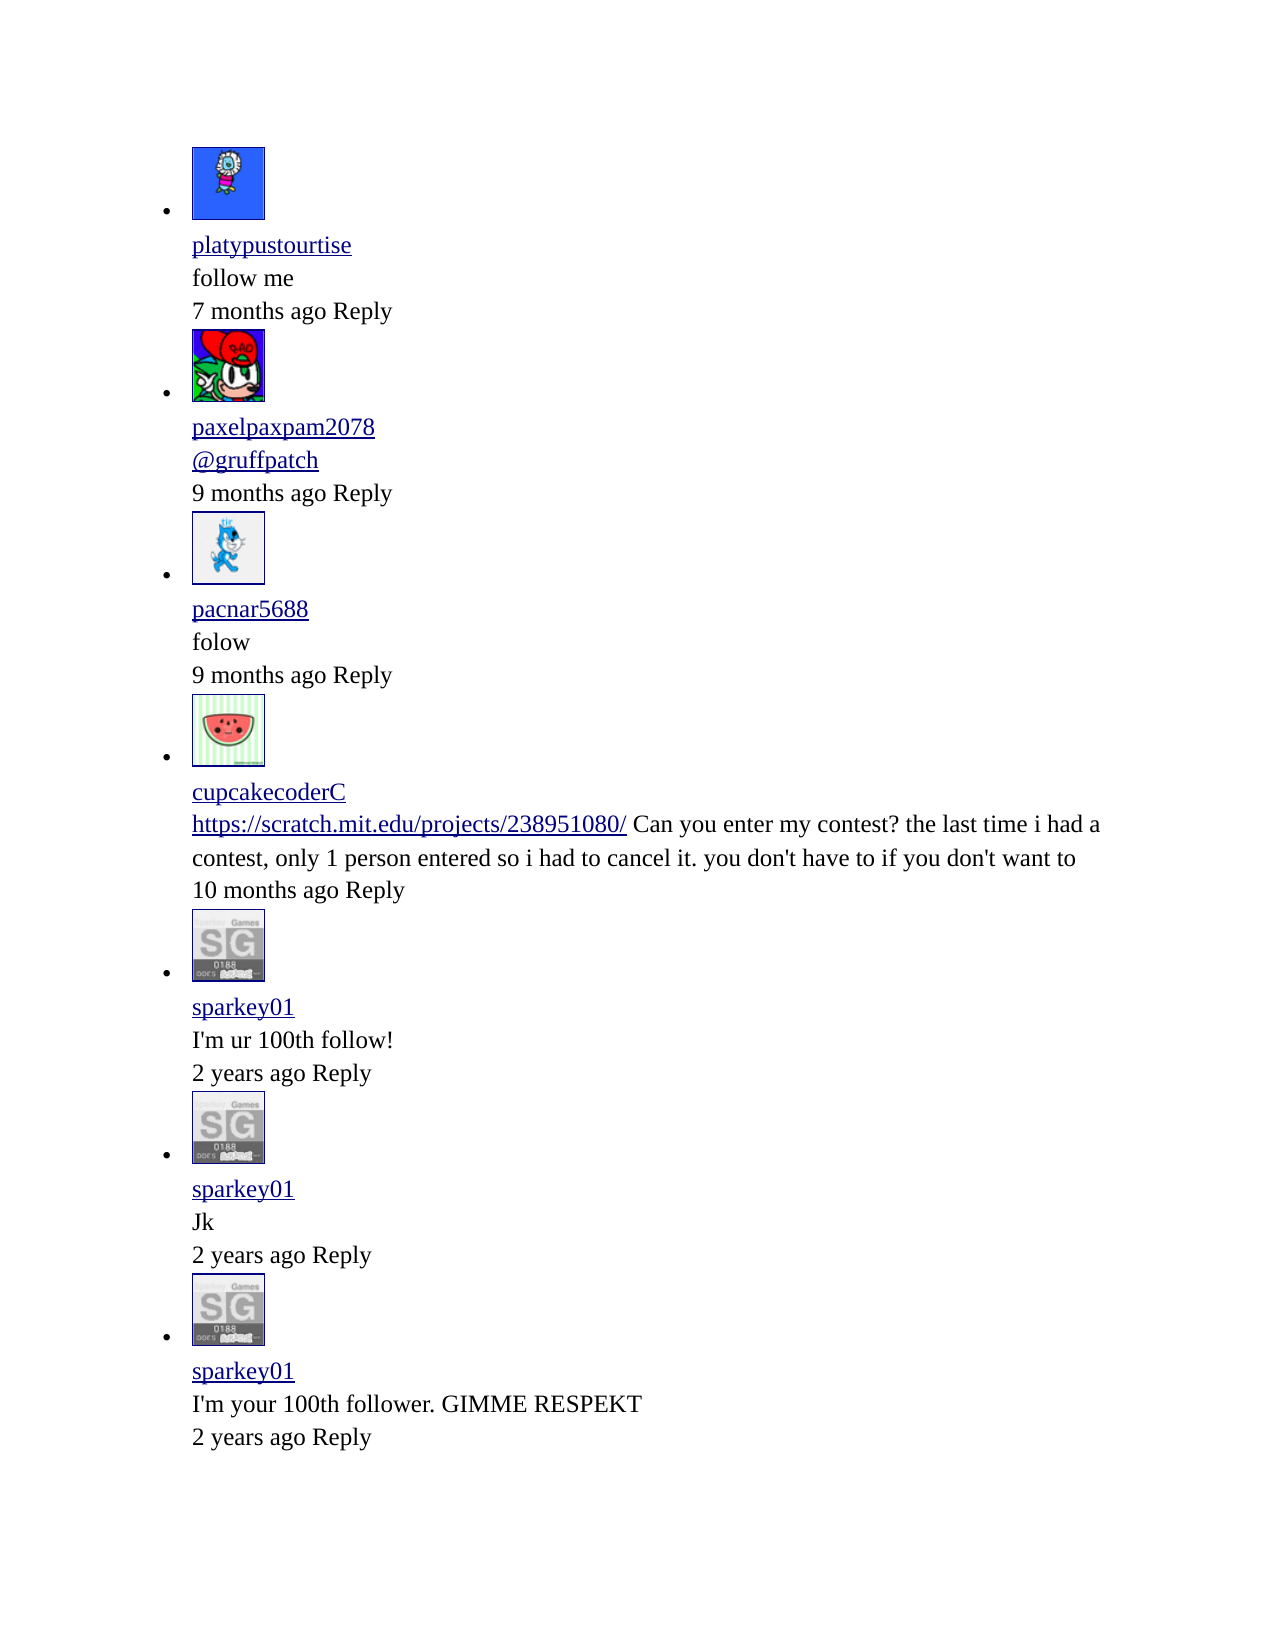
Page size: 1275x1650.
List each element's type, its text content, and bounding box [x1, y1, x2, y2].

list sparkey01 [162, 992, 1157, 1021]
list sparkey01 [162, 1356, 1157, 1385]
list 2 years ago Reply [162, 1058, 1157, 1087]
picture [193, 331, 264, 401]
list I'm ur 100th follow! [162, 1025, 1157, 1053]
list cupcakecoderC [162, 777, 1157, 805]
list Jk [162, 1207, 1157, 1236]
list 7 months ago Reply [162, 296, 1157, 325]
picture [193, 513, 264, 583]
list https://scratch.mit.edu/projects/238951080/ Can you enter my contest? the last time i had a contest, only 1 person entered so i had to cancel it. you don't have to if you don't want to [162, 809, 1157, 871]
picture [193, 695, 264, 765]
picture [193, 148, 264, 219]
list 2 years ago Reply [162, 1422, 1157, 1451]
list paxelpaxpam2078 [162, 412, 1157, 441]
list 10 months ago Reply [162, 876, 1157, 904]
list sparkey01 [162, 1174, 1157, 1203]
list folow [162, 627, 1157, 656]
list follow me [162, 263, 1157, 292]
list I'm your 100th follower. GIMME RESPEKT [162, 1389, 1157, 1418]
list platypustourtise [162, 230, 1157, 259]
picture [193, 1275, 264, 1345]
list 2 years ago Reply [162, 1240, 1157, 1269]
picture [193, 910, 264, 980]
list 9 months ago Reply [162, 660, 1157, 689]
list pacnar5688 [162, 594, 1157, 623]
list 9 months ago Reply [162, 478, 1157, 507]
picture [193, 1092, 264, 1163]
list @gruffpatch [162, 445, 1157, 474]
